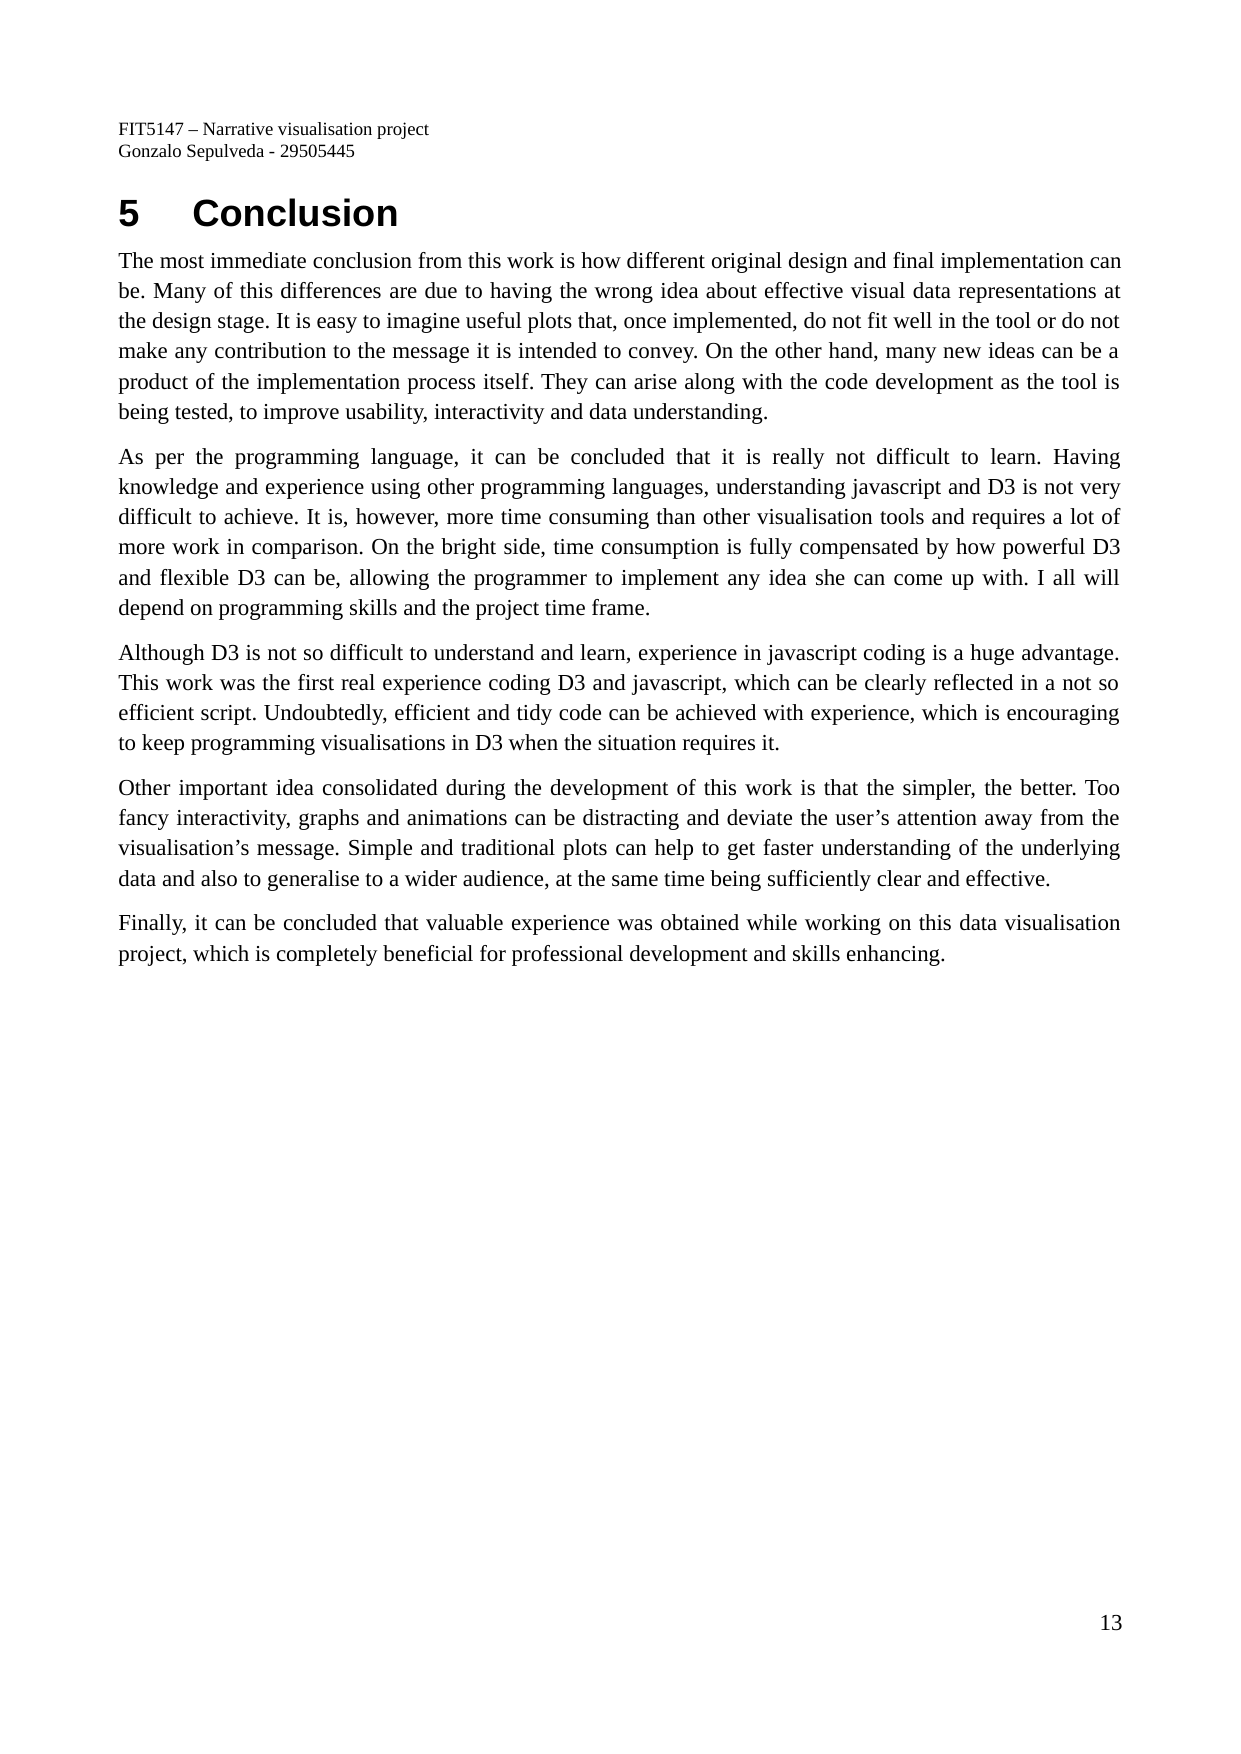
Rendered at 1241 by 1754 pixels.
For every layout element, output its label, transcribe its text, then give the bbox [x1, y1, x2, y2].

text The most immediate conclusion from this work is how different original design and final implementation can be. Many of this differences are due to having the wrong idea about effective visual data representations at the design stage. It is easy to imagine useful plots that, once implemented, do not fit well in the tool or do not make any contribution to the message it is intended to convey. On the other hand, many new ideas can be a product of the implementation process itself. They can arise along with the code development as the tool is being tested, to improve usability, interactivity and data understanding. [118, 247, 1122, 424]
text Other important idea consolidated during the development of this work is that the simpler, the better. Too fancy interactivity, graphs and animations can be distracting and deviate the user’s attention away from the visualisation’s message. Simple and traditional plots can help to get faster understanding of the underlying data and also to generalise to a wider audience, at the same time being sufficiently clear and effective. [118, 774, 1122, 891]
text Finally, it can be concluded that valuable experience was obtained while working on this data visualisation project, which is completely beneficial for professional development and skills enhancing. [118, 909, 1122, 966]
text Although D3 is not so difficult to understand and learn, experience in javascript coding is a huge advantage. This work was the first real experience coding D3 and javascript, which can be clearly reflected in a not so efficient script. Undoubtedly, efficient and tidy code can be achieved with experience, which is encouraging to keep programming visualisations in D3 when the situation requires it. [118, 638, 1122, 756]
subtitle Conclusion [118, 191, 1122, 234]
text As per the programming language, it can be concluded that it is really not difficult to learn. Having knowledge and experience using other programming languages, understanding javascript and D3 is not very difficult to achieve. It is, however, more time consuming than other visualisation tools and requires a lot of more work in comparison. On the bright side, time consumption is fully compensated by how powerful D3 and flexible D3 can be, allowing the programmer to implement any idea she can come up with. I all will depend on programming skills and the project time frame. [118, 443, 1122, 620]
